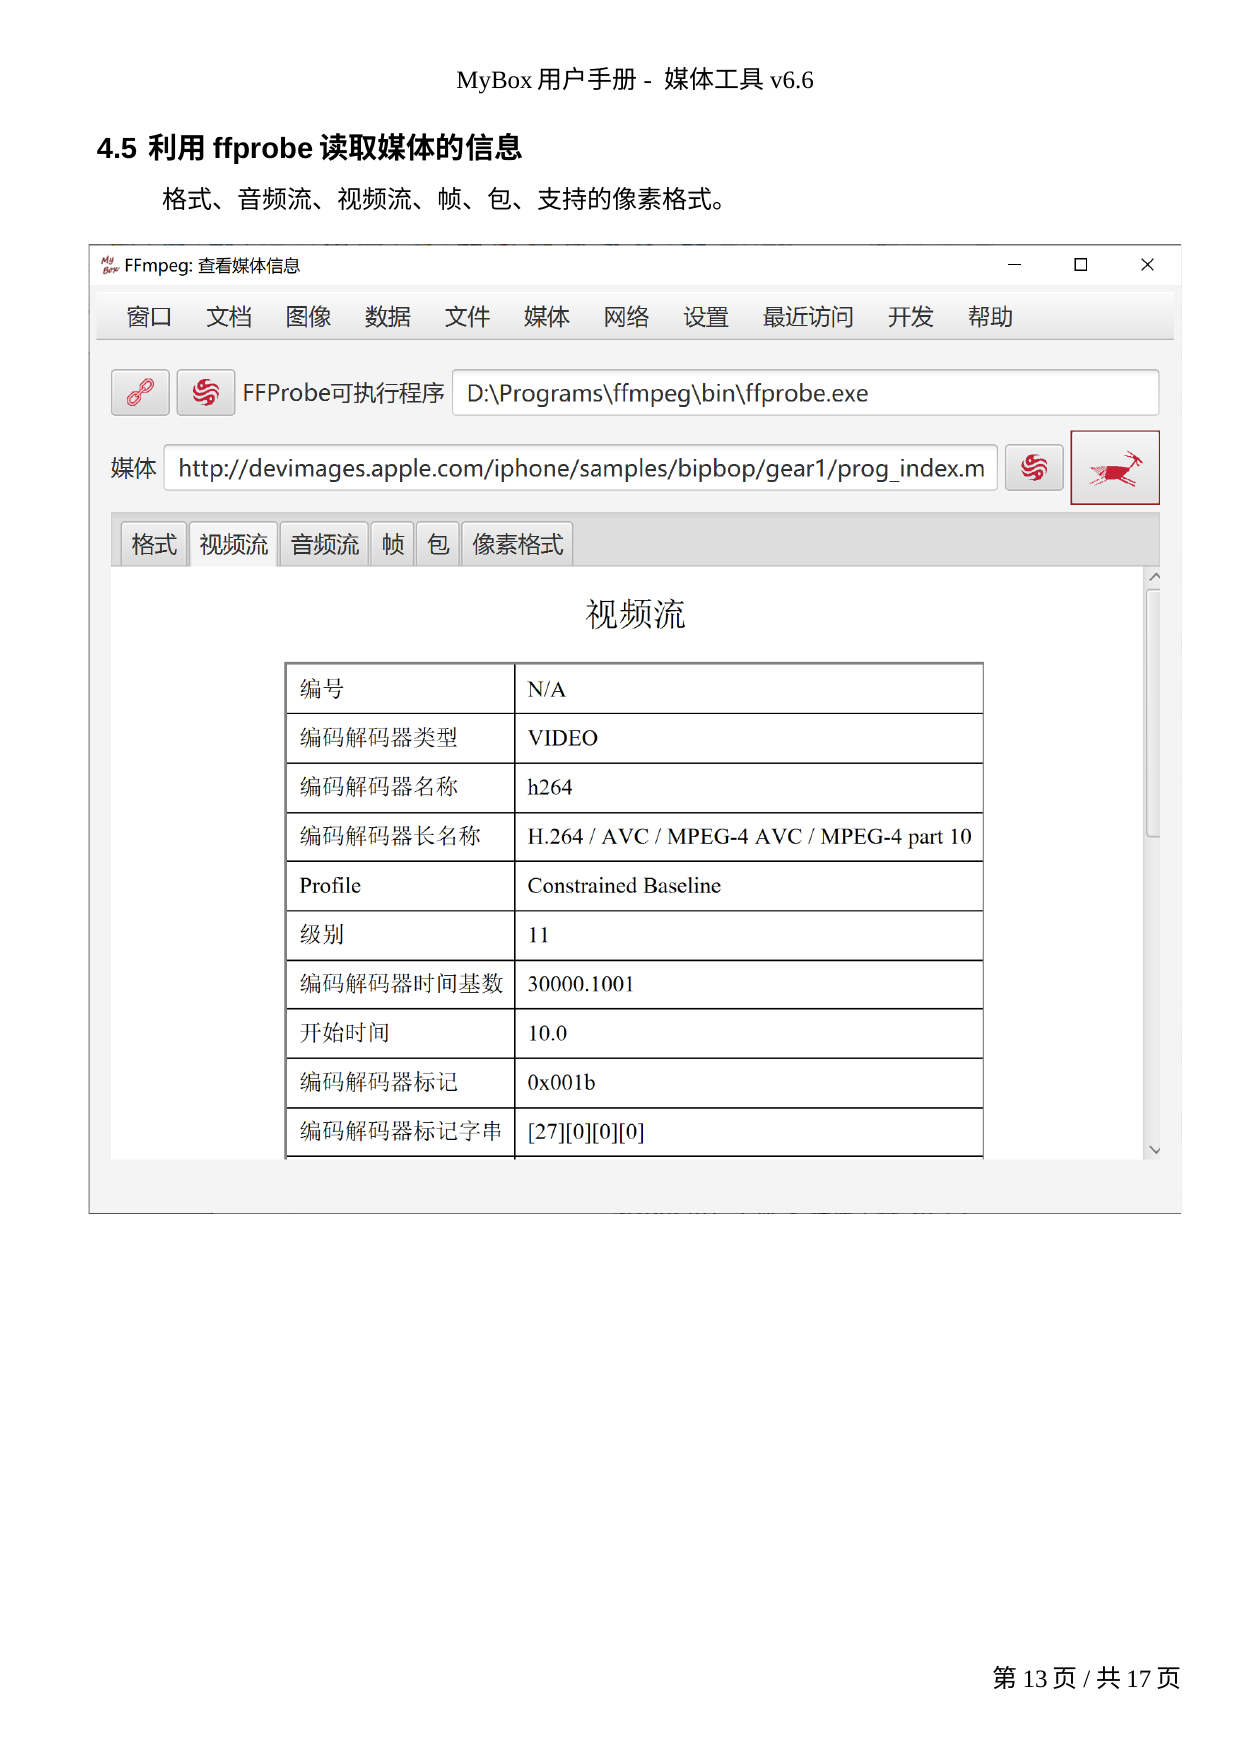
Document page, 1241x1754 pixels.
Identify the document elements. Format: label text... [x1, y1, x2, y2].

list 格式、音频流、视频流、帧、包、支持的像素格式。 [133, 179, 1181, 216]
subtitle 利用ffprobe读取媒体的信息 [88, 125, 1181, 167]
picture [88, 244, 1182, 1214]
